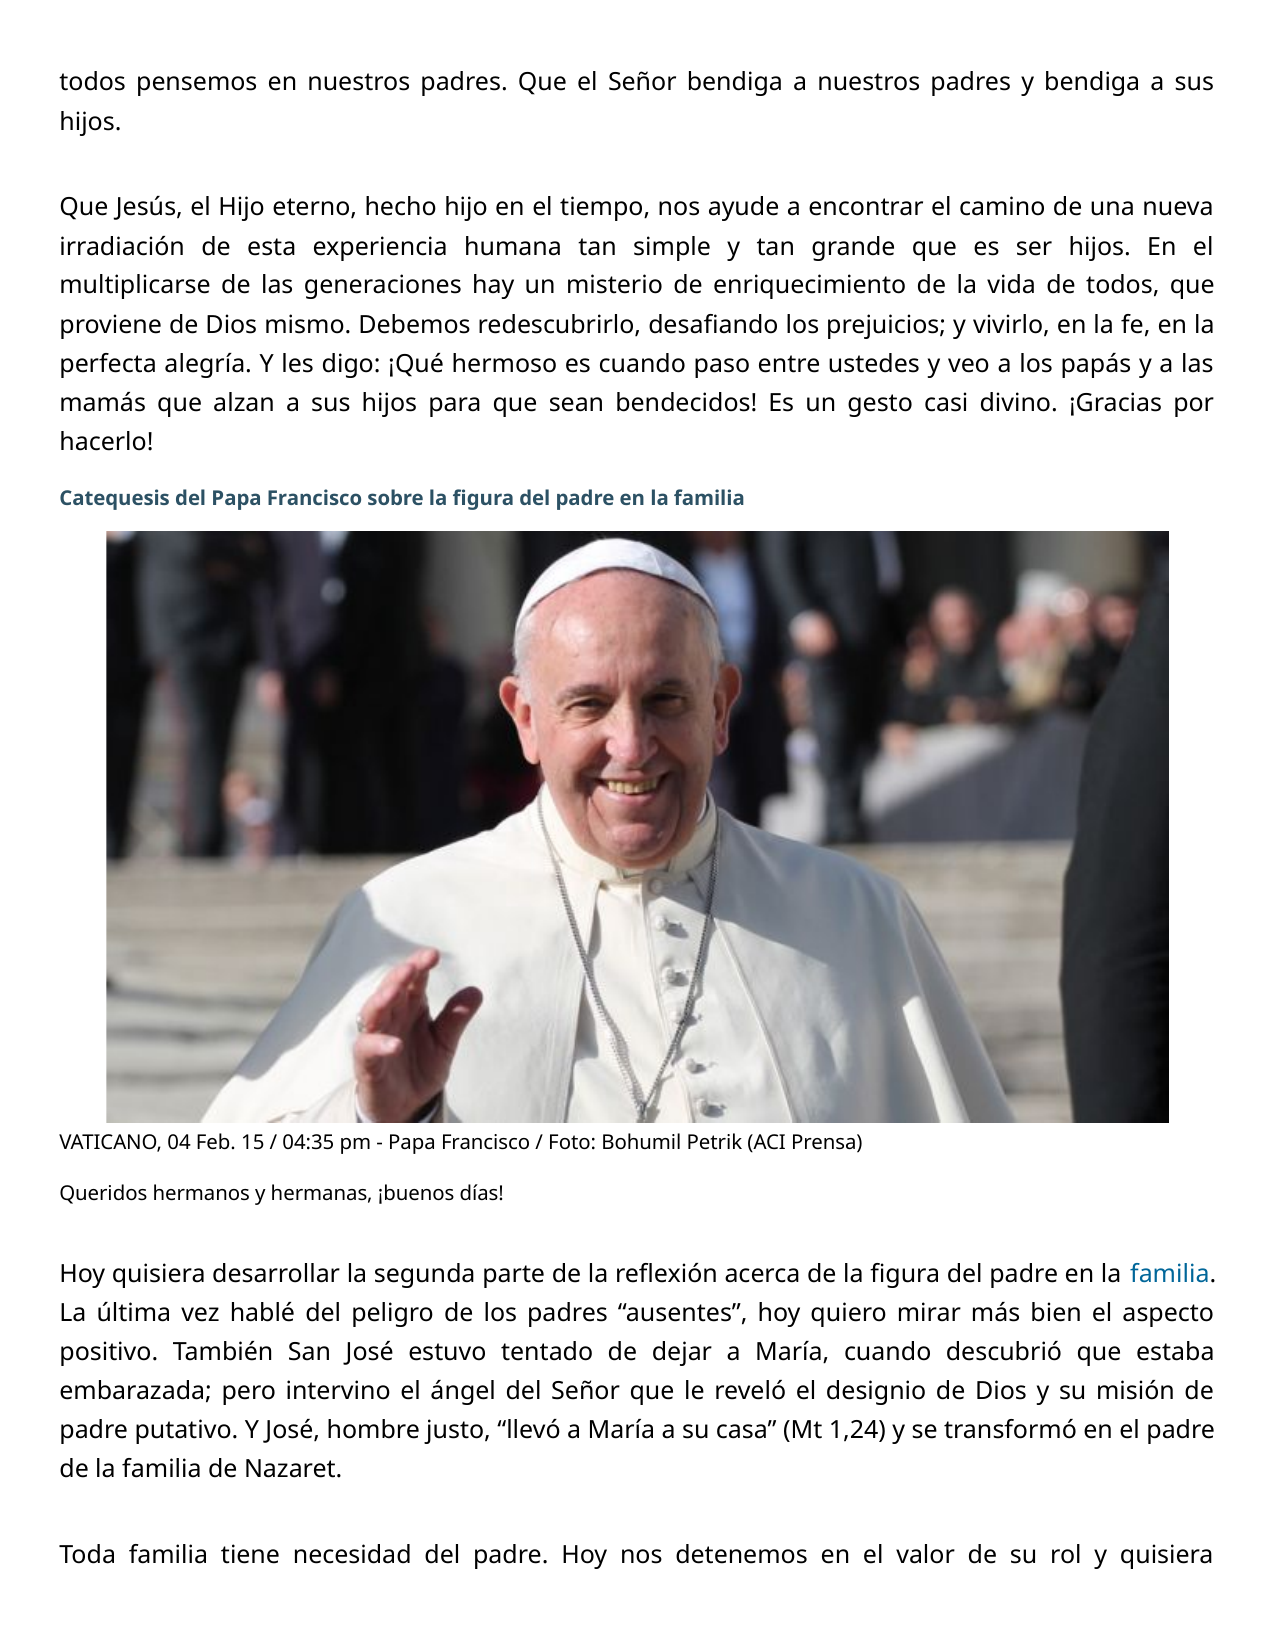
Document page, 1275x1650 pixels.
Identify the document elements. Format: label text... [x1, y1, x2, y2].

text VATICANO, 04 Feb. 15 / 04:35 pm - Papa Francisco / Foto: Bohumil Petrik (ACI Prensa) [59, 535, 1216, 1156]
text todos pensemos en nuestros padres. Que el Señor bendiga a nuestros padres y bendiga a sus hijos. [59, 59, 1216, 137]
text Queridos hermanos y hermanas, ¡buenos días! [59, 1179, 1216, 1207]
text Toda familia tiene necesidad del padre. Hoy nos detenemos en el valor de su rol y quisiera [59, 1531, 1216, 1571]
picture [106, 531, 1169, 1123]
subtitle Catequesis del Papa Francisco sobre la figura del padre en la familia [59, 484, 1216, 512]
text Que Jesús, el Hijo eterno, hecho hijo en el tiempo, nos ayude a encontrar el camino de una nueva irradiación de esta experiencia humana tan simple y tan grande que es ser hijos. En el multiplicarse de las generaciones hay un misterio de enriquecimiento de la vida de todos, que proviene de Dios mismo. Debemos redescubrirlo, desafiando los prejuicios; y vivirlo, en la fe, en la perfecta alegría. Y les digo: ¡Qué hermoso es cuando paso entre ustedes y veo a los papás y a las mamás que alzan a sus hijos para que sean bendecidos! Es un gesto casi divino. ¡Gracias por hacerlo! [59, 184, 1216, 457]
text Hoy quisiera desarrollar la segunda parte de la reflexión acerca de la figura del padre en la familia. La última vez hablé del peligro de los padres “ausentes”, hoy quiero mirar más bien el aspecto positivo. También San José estuvo tentado de dejar a María, cuando descubrió que estaba embarazada; pero intervino el ángel del Señor que le reveló el designio de Dios y su misión de padre putativo. Y José, hombre justo, “llevó a María a su casa” (Mt 1,24) y se transformó en el padre de la familia de Nazaret. [59, 1250, 1216, 1484]
